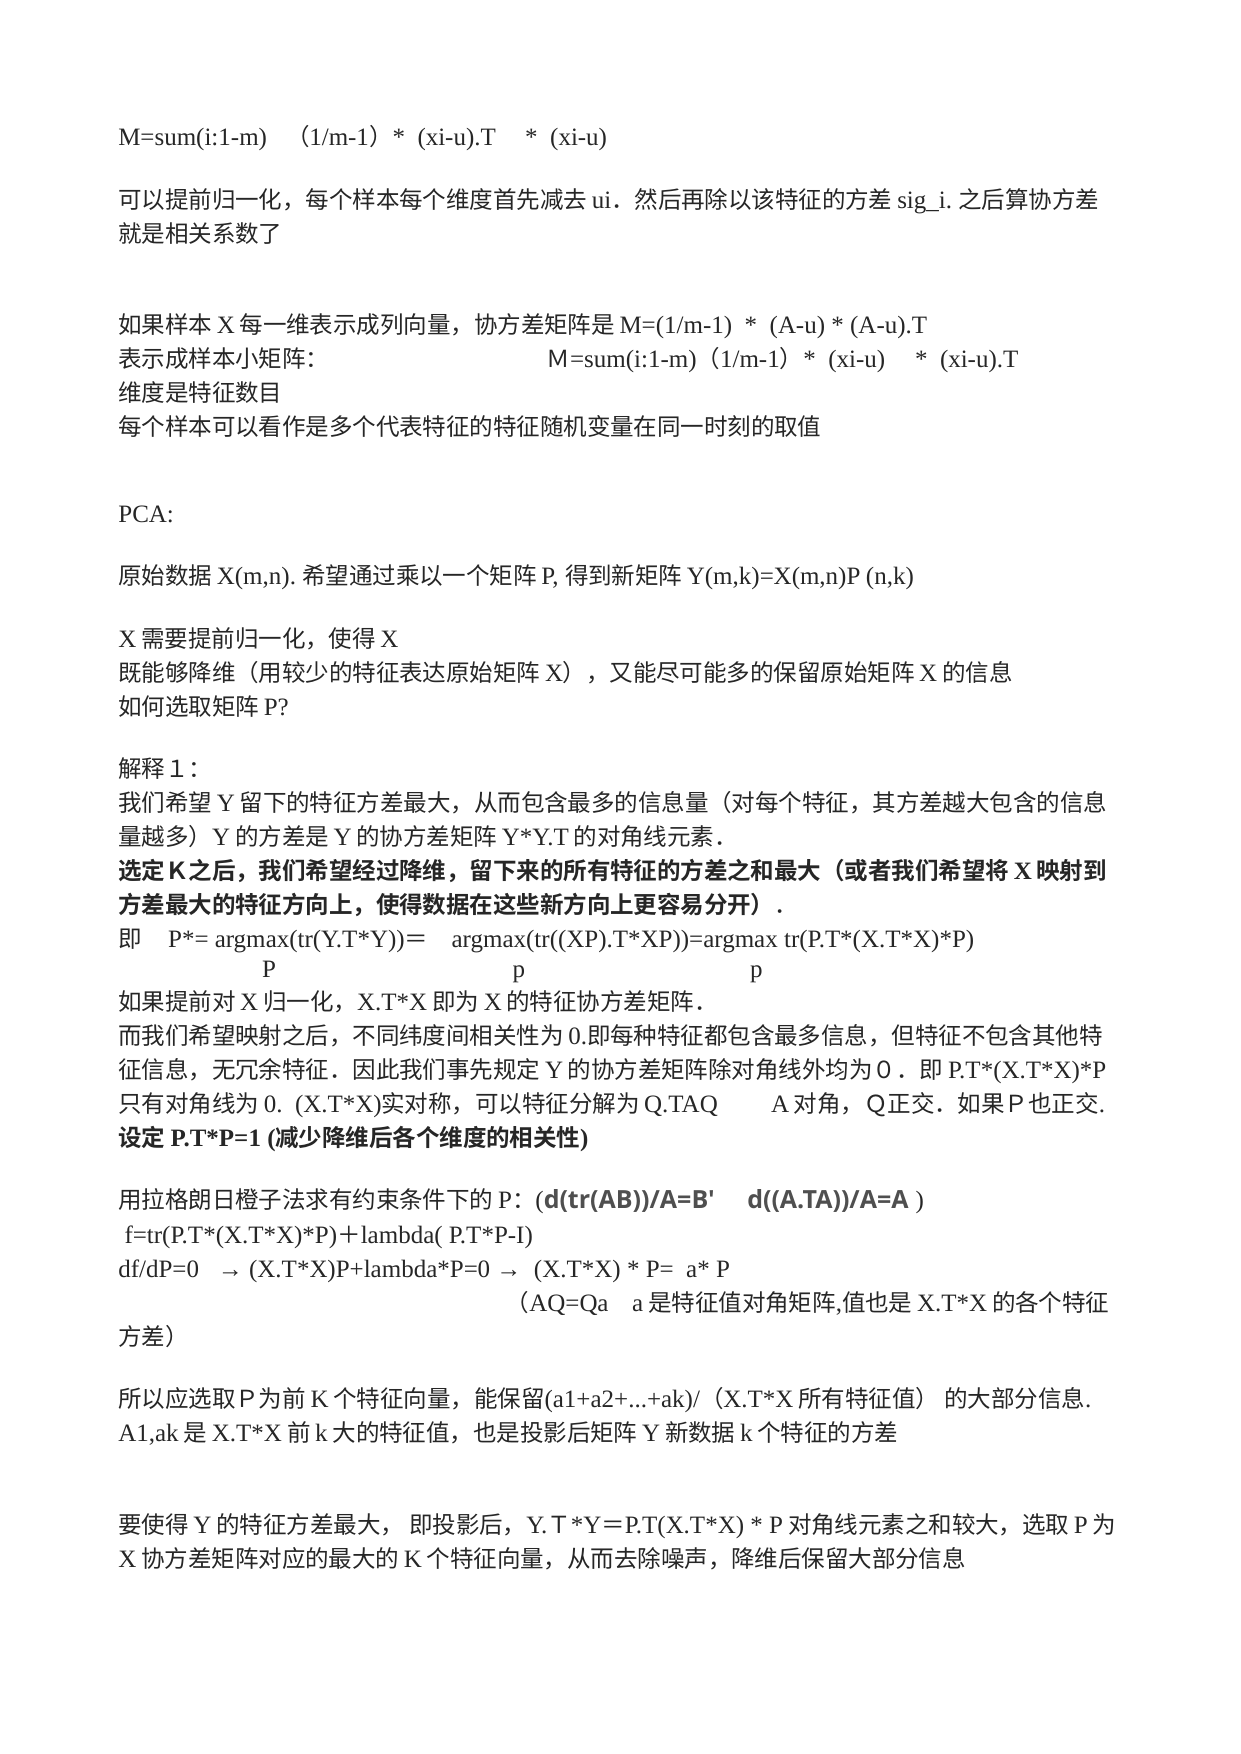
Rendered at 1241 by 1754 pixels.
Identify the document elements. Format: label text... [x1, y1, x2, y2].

text 每个样本可以看作是多个代表特征的特征随机变量在同一时刻的取值 [118, 408, 1122, 442]
text 如何选取矩阵P? [118, 688, 1122, 722]
text df/dP=0 → (X.T*X)P+lambda*P=0 → (X.T*X) * P= a* P [118, 1250, 1122, 1284]
text A1,ak是X.T*X前k大的特征值，也是投影后矩阵Y新数据k个特征的方差 [118, 1414, 1122, 1448]
text 原始数据X(m,n). 希望通过乘以一个矩阵P, 得到新矩阵Y(m,k)=X(m,n)P (n,k) [118, 557, 1122, 591]
text 所以应选取Ｐ为前K个特征向量，能保留(a1+a2+...+ak)/（X.T*X所有特征值） 的大部分信息. [118, 1381, 1122, 1414]
text PCA: [118, 499, 1122, 528]
text X需要提前归一化，使得X [118, 620, 1122, 654]
text （AQ=Qa a是特征值对角矩阵,值也是X.T*X的各个特征方差） [118, 1284, 1122, 1352]
text 用拉格朗日橙子法求有约束条件下的P：(d(tr(AB))/A=B' d((A.TA))/A=A ) [118, 1181, 1122, 1216]
text M=sum(i:1-m) （1/m-1）* (xi-u).T * (xi-u) [118, 118, 1122, 152]
text P p p [118, 954, 1122, 983]
text 既能够降维（用较少的特征表达原始矩阵X），又能尽可能多的保留原始矩阵X的信息 [118, 654, 1122, 688]
text 而我们希望映射之后，不同纬度间相关性为0.即每种特征都包含最多信息，但特征不包含其他特征信息，无冗余特征．因此我们事先规定Y的协方差矩阵除对角线外均为０．即 P.T*(X.T*X)*P只有对角线为0. (X.T*X)实对称，可以特征分解为Q.TAQ A对角，Ｑ正交．如果Ｐ也正交.设定 P.T*P=1 (减少降维后各个维度的相关性) [118, 1017, 1122, 1153]
text 如果提前对X归一化，X.T*X即为X的特征协方差矩阵． [118, 983, 1122, 1017]
text 如果样本X每一维表示成列向量，协方差矩阵是M=(1/m-1) * (A-u) * (A-u).T [118, 306, 1122, 340]
text 选定Ｋ之后，我们希望经过降维，留下来的所有特征的方差之和最大（或者我们希望将X映射到方差最大的特征方向上，使得数据在这些新方向上更容易分开）． [118, 852, 1122, 920]
text 即 P*= argmax(tr(Y.T*Y))＝ argmax(tr((XP).T*XP))=argmax tr(P.T*(X.T*X)*P) [118, 920, 1122, 954]
text 要使得Y的特征方差最大， 即投影后，Y.Ｔ*Y＝P.T(X.T*X) * P对角线元素之和较大，选取P为X协方差矩阵对应的最大的K个特征向量，从而去除噪声，降维后保留大部分信息 [118, 1506, 1122, 1574]
text 维度是特征数目 [118, 374, 1122, 408]
text 我们希望Y留下的特征方差最大，从而包含最多的信息量（对每个特征，其方差越大包含的信息量越多）Y的方差是Y的协方差矩阵Y*Y.T的对角线元素． [118, 784, 1122, 852]
text 解释１： [118, 750, 1122, 784]
text f=tr(P.T*(X.T*X)*P)＋lambda( P.T*P-I) [118, 1216, 1122, 1250]
text 表示成样本小矩阵： Ｍ=sum(i:1-m)（1/m-1）* (xi-u) * (xi-u).T [118, 340, 1122, 374]
text 可以提前归一化，每个样本每个维度首先减去ui．然后再除以该特征的方差sig_i. 之后算协方差就是相关系数了 [118, 181, 1122, 249]
